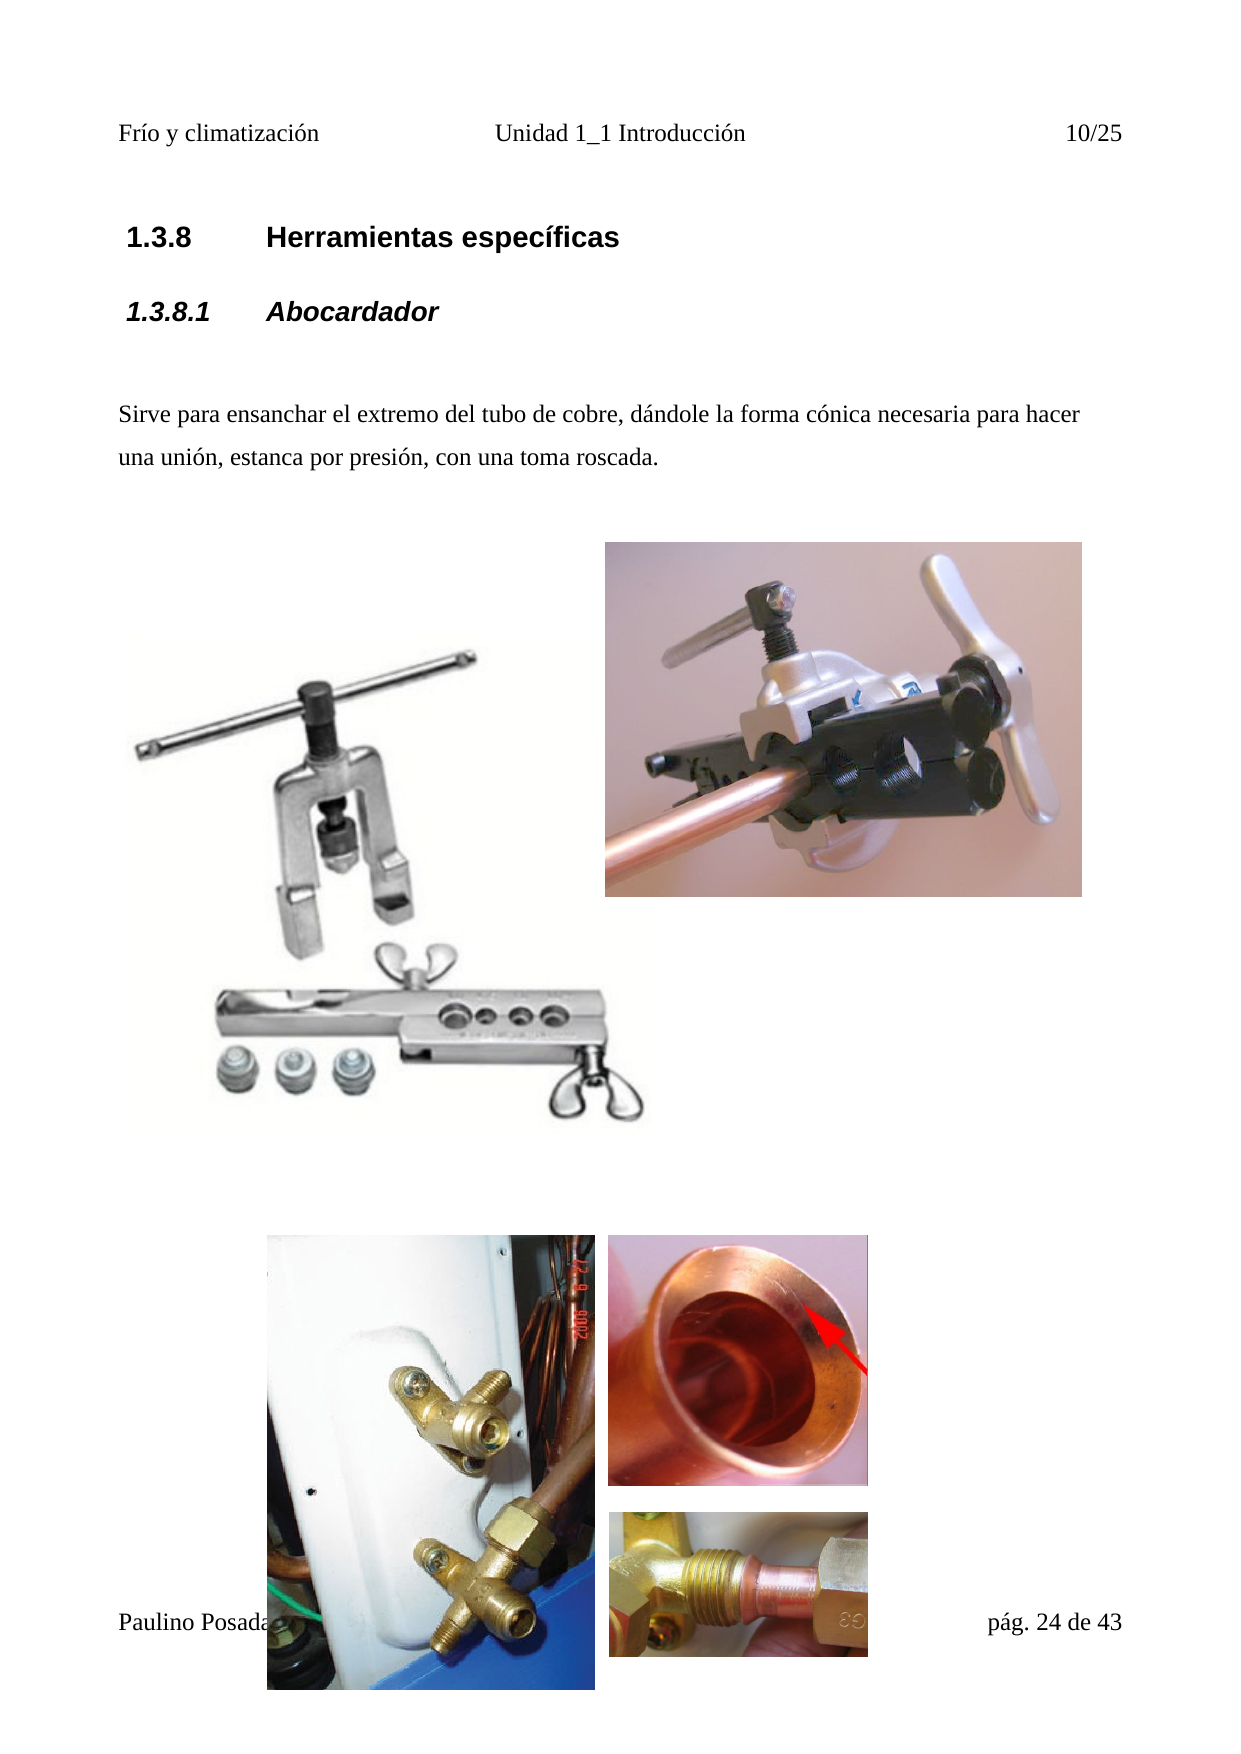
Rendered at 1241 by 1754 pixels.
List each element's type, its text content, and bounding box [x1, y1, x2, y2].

picture [608, 1235, 868, 1486]
subtitle Herramientas específicas [118, 220, 1122, 253]
picture [267, 1235, 595, 1690]
text Sirve para ensanchar el extremo del tubo de cobre, dándole la forma cónica necesaria para hacer una unión, estanca por presión, con una toma roscada. [118, 399, 1122, 471]
picture [609, 1512, 868, 1657]
subtitle Abocardador [118, 295, 1122, 327]
picture [118, 542, 1082, 1138]
